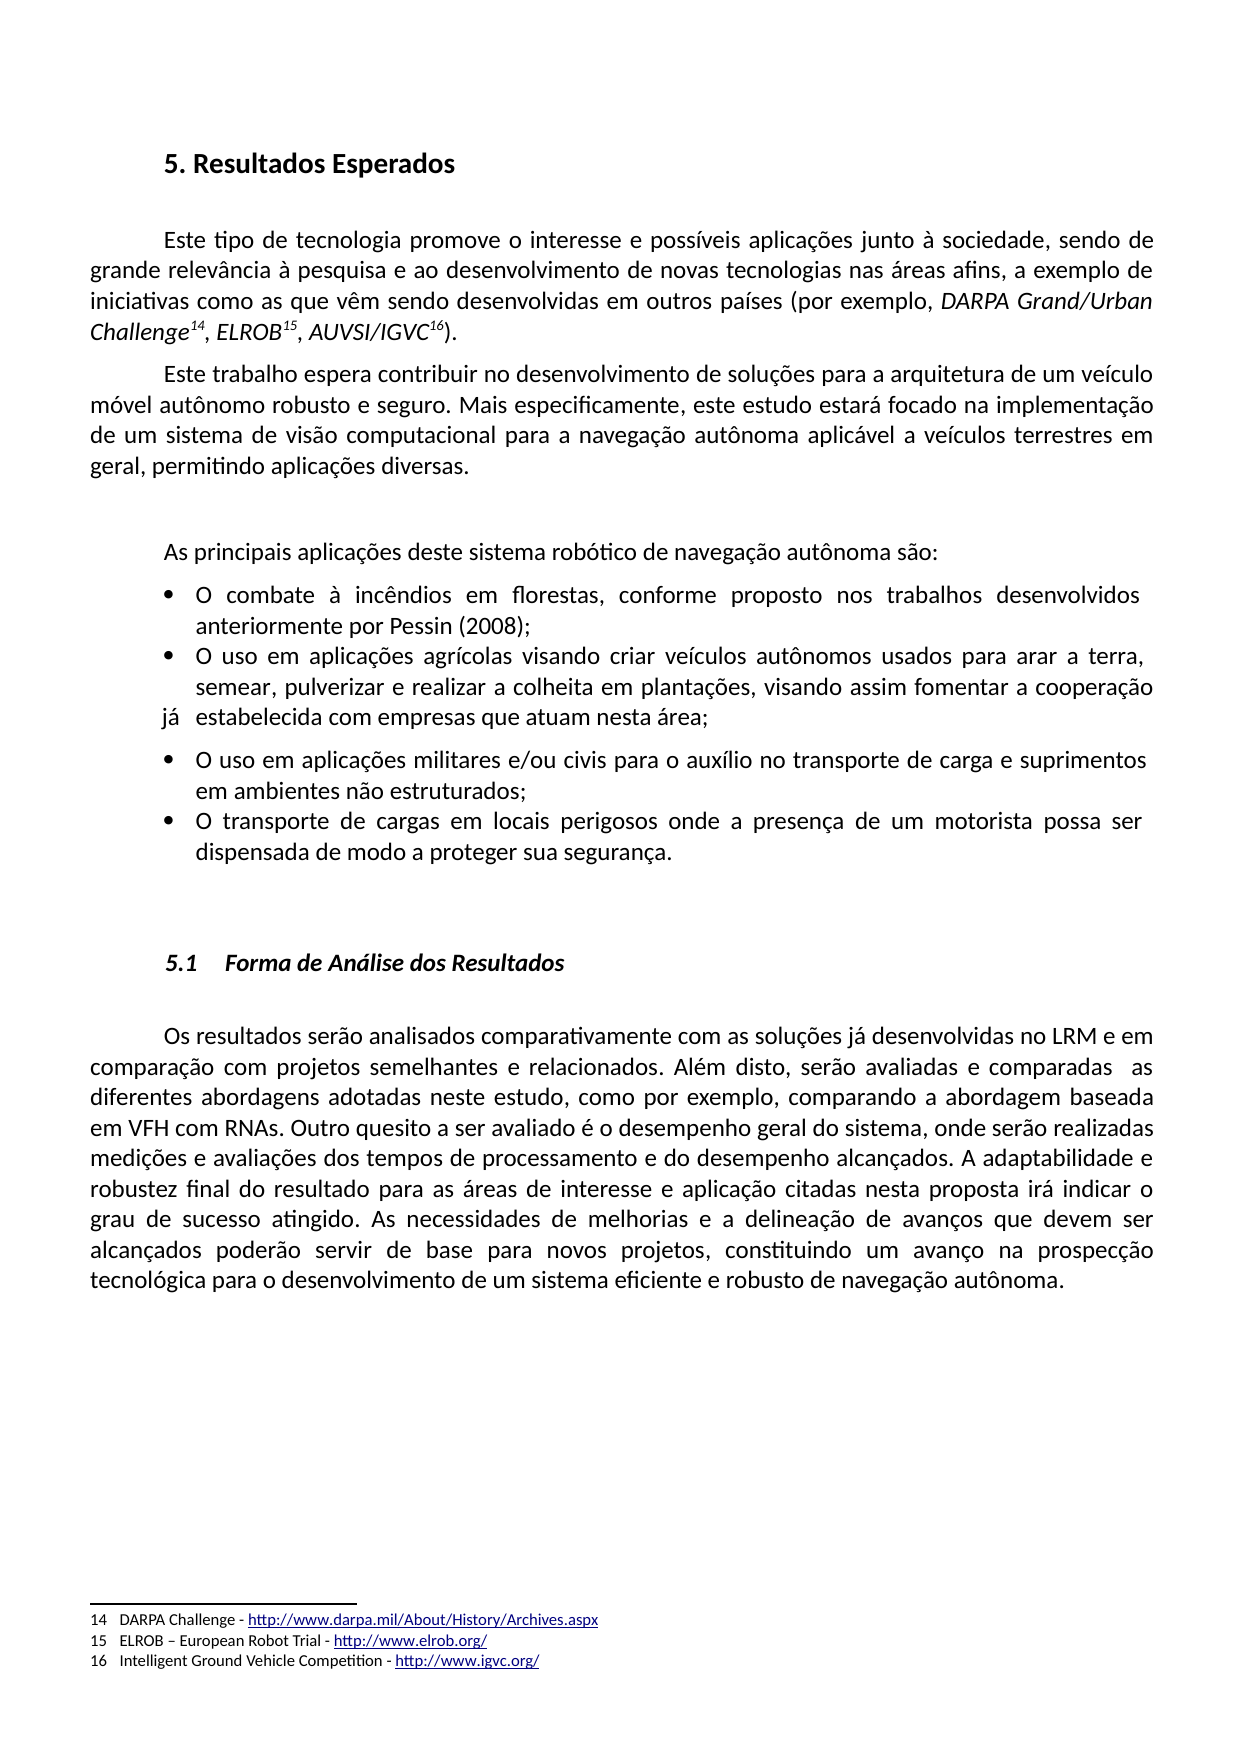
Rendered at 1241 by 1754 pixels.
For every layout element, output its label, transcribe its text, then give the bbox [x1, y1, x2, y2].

text Os resultados serão analisados comparativamente com as soluções já desenvolvidas no LRM e em comparação com projetos semelhantes e relacionados. Além disto, serão avaliadas e comparadas as diferentes abordagens adotadas neste estudo, como por exemplo, comparando a abordagem baseada em VFH com RNAs. Outro quesito a ser avaliado é o desempenho geral do sistema, onde serão realizadas medições e avaliações dos tempos de processamento e do desempenho alcançados. A adaptabilidade e robustez final do resultado para as áreas de interesse e aplicação citadas nesta proposta irá indicar o grau de sucesso atingido. As necessidades de melhorias e a delineação de avanços que devem ser alcançados poderão servir de base para novos projetos, constituindo um avanço na prospecção tecnológica para o desenvolvimento de um sistema eficiente e robusto de navegação autônoma. [90, 1021, 1154, 1295]
list O transporte de cargas em locais perigosos onde a presença de um motorista possa ser dispensada de modo a proteger sua segurança. [162, 805, 1154, 866]
text DARPA Challenge - http://www.darpa.mil/About/History/Archives.aspx [90, 1610, 1154, 1630]
list O uso em aplicações agrícolas visando criar veículos autônomos usados para arar a terra, semear, pulverizar e realizar a colheita em plantações, visando assim fomentar a cooperação já estabelecida com empresas que atuam nesta área; [162, 640, 1154, 732]
text Este tipo de tecnologia promove o interesse e possíveis aplicações junto à sociedade, sendo de grande relevância à pesquisa e ao desenvolvimento de novas tecnologias nas áreas afins, a exemplo de iniciativas como as que vêm sendo desenvolvidas em outros países (por exemplo, DARPA Grand/Urban Challenge, ELROB, AUVSI/IGVC). [90, 224, 1154, 346]
subtitle 5. Resultados Esperados [90, 145, 1154, 181]
subtitle 5.1 Forma de Análise dos Resultados [165, 947, 1154, 977]
list O uso em aplicações militares e/ou civis para o auxílio no transporte de carga e suprimentos em ambientes não estruturados; [162, 744, 1154, 805]
list O combate à incêndios em florestas, conforme proposto nos trabalhos desenvolvidos anteriormente por Pessin (2008); [162, 579, 1154, 640]
text ELROB – European Robot Trial - http://www.elrob.org/ [90, 1630, 1154, 1650]
text Intelligent Ground Vehicle Competition - http://www.igvc.org/ [90, 1650, 1154, 1671]
text As principais aplicações deste sistema robótico de navegação autônoma são: [90, 536, 1154, 567]
text Este trabalho espera contribuir no desenvolvimento de soluções para a arquitetura de um veículo móvel autônomo robusto e seguro. Mais especificamente, este estudo estará focado na implementação de um sistema de visão computacional para a navegação autônoma aplicável a veículos terrestres em geral, permitindo aplicações diversas. [90, 359, 1154, 481]
